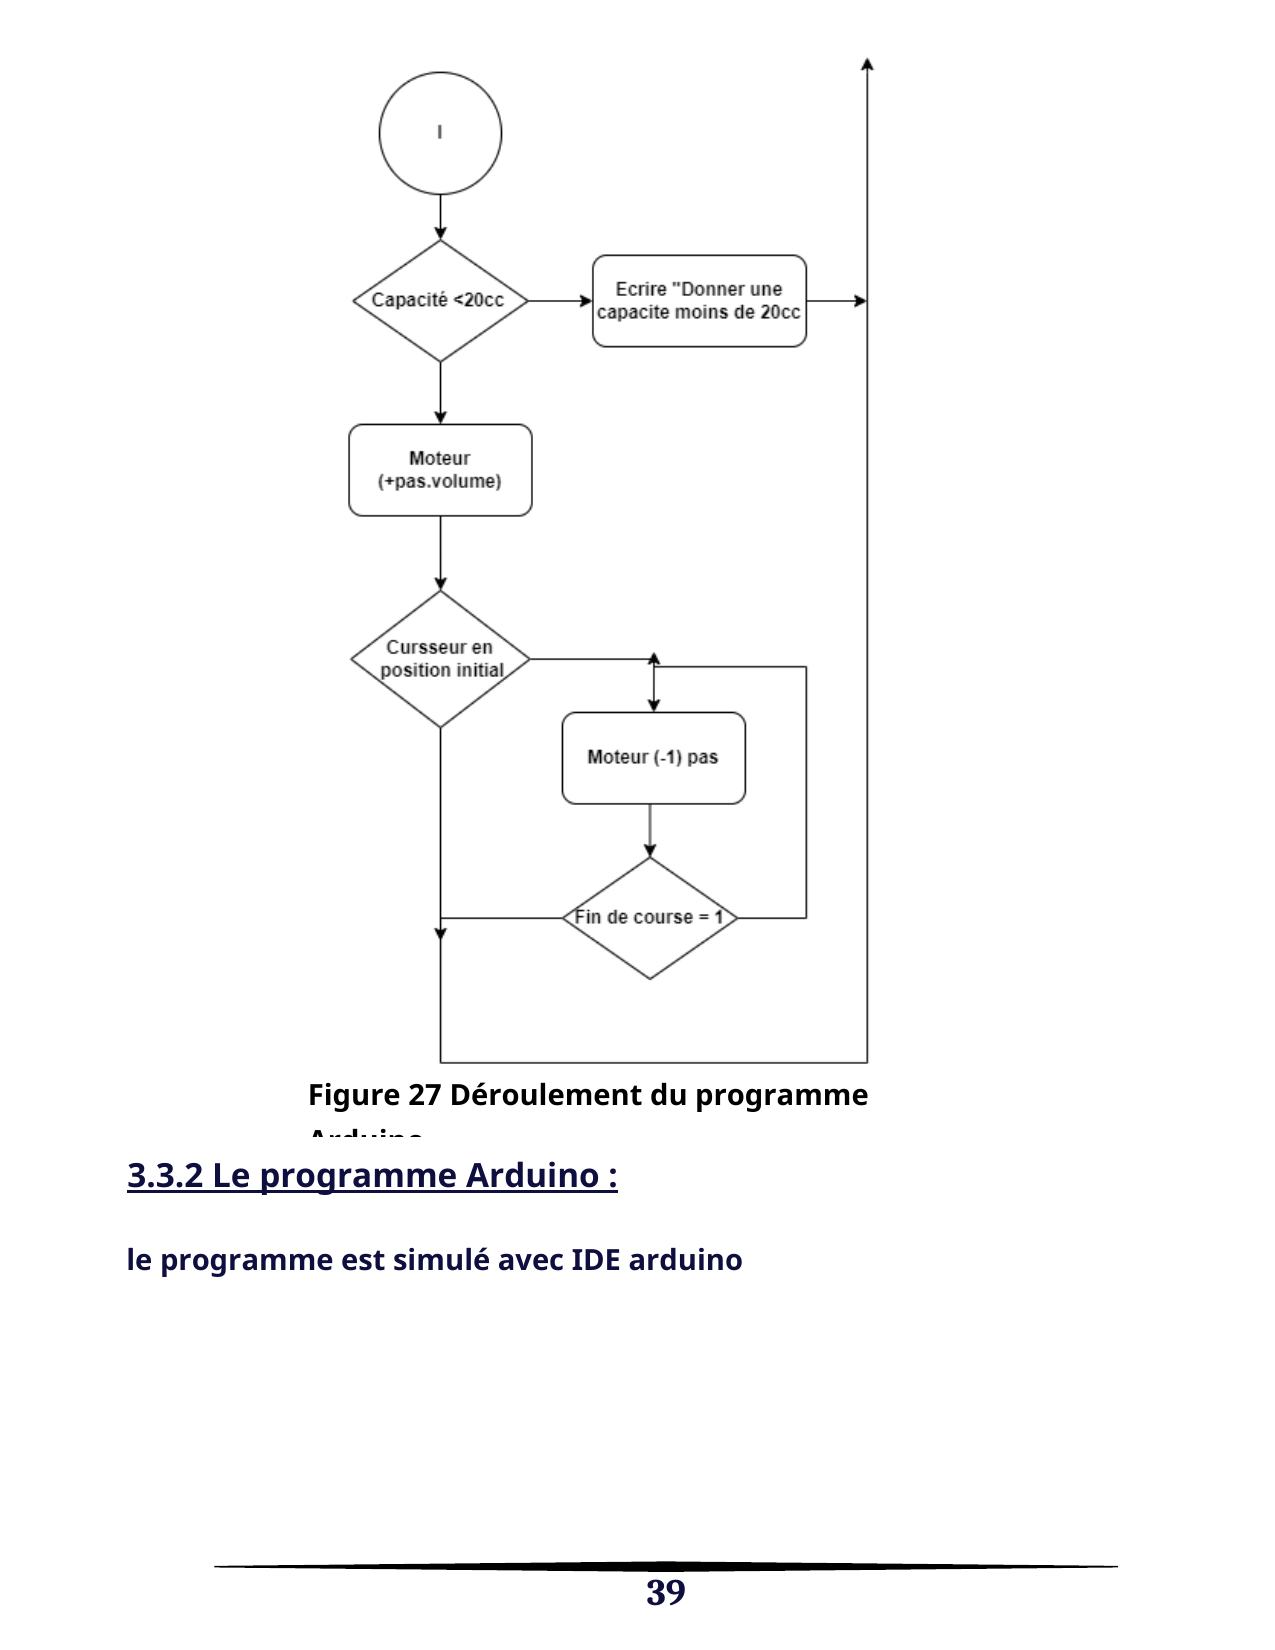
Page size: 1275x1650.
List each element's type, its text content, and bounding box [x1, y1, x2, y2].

text 3.3.2 Le programme Arduino : [127, 1152, 1105, 1198]
text le programme est simulé avec IDE arduino [126, 1239, 1182, 1278]
text Figure 27 Déroulement du programme Arduino. [308, 1074, 982, 1137]
